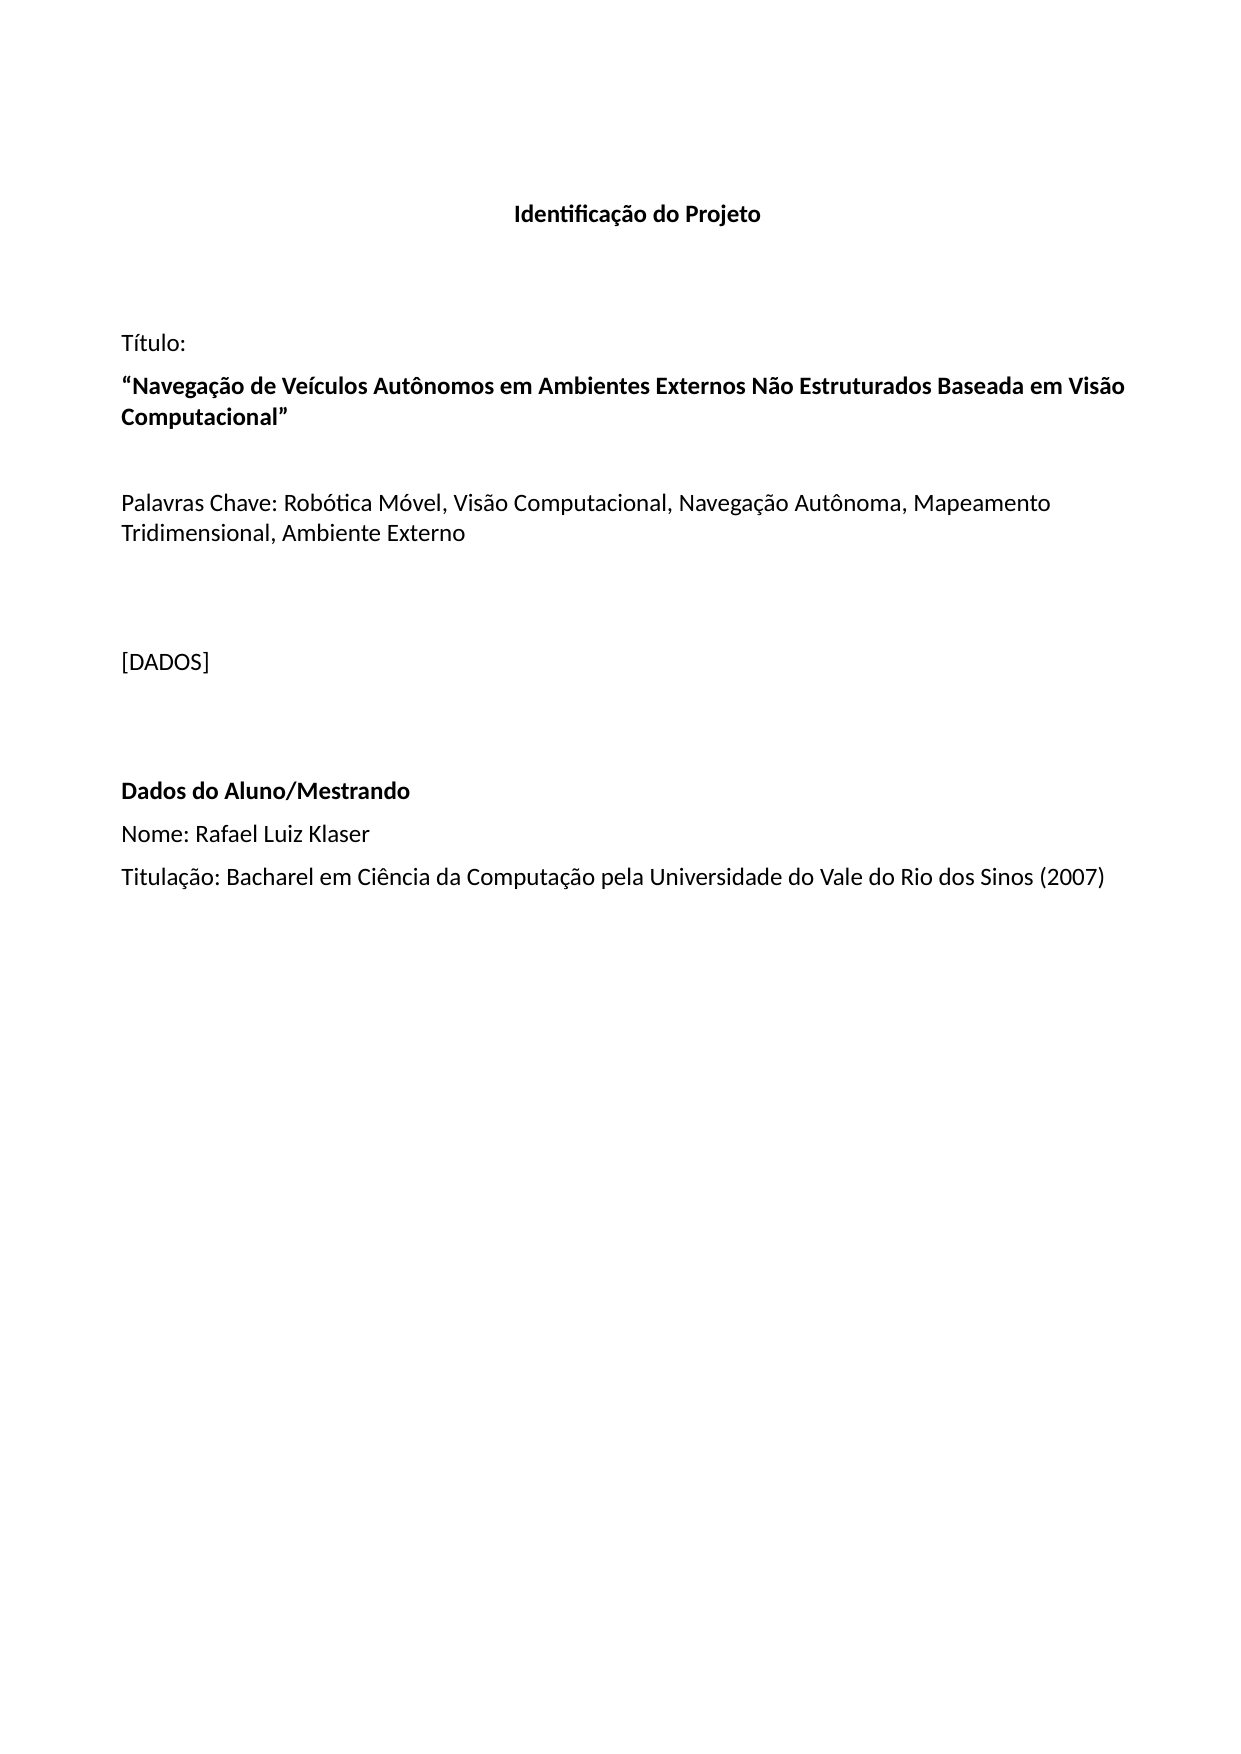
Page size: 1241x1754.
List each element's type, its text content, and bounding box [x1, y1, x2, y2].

text Palavras Chave: Robótica Móvel, Visão Computacional, Navegação Autônoma, Mapeamento Tridimensional, Ambiente Externo [121, 487, 1154, 548]
text Identificação do Projeto [121, 198, 1154, 228]
text Nome: Rafael Luiz Klaser [121, 818, 1154, 849]
text Título: [121, 327, 1154, 358]
text Dados do Aluno/Mestrando [121, 775, 1154, 806]
text “Navegação de Veículos Autônomos em Ambientes Externos Não Estruturados Baseada em Visão Computacional” [121, 370, 1154, 431]
text [DADOS] [121, 646, 1154, 677]
text Titulação: Bacharel em Ciência da Computação pela Universidade do Vale do Rio dos Sinos (2007) [121, 861, 1154, 892]
